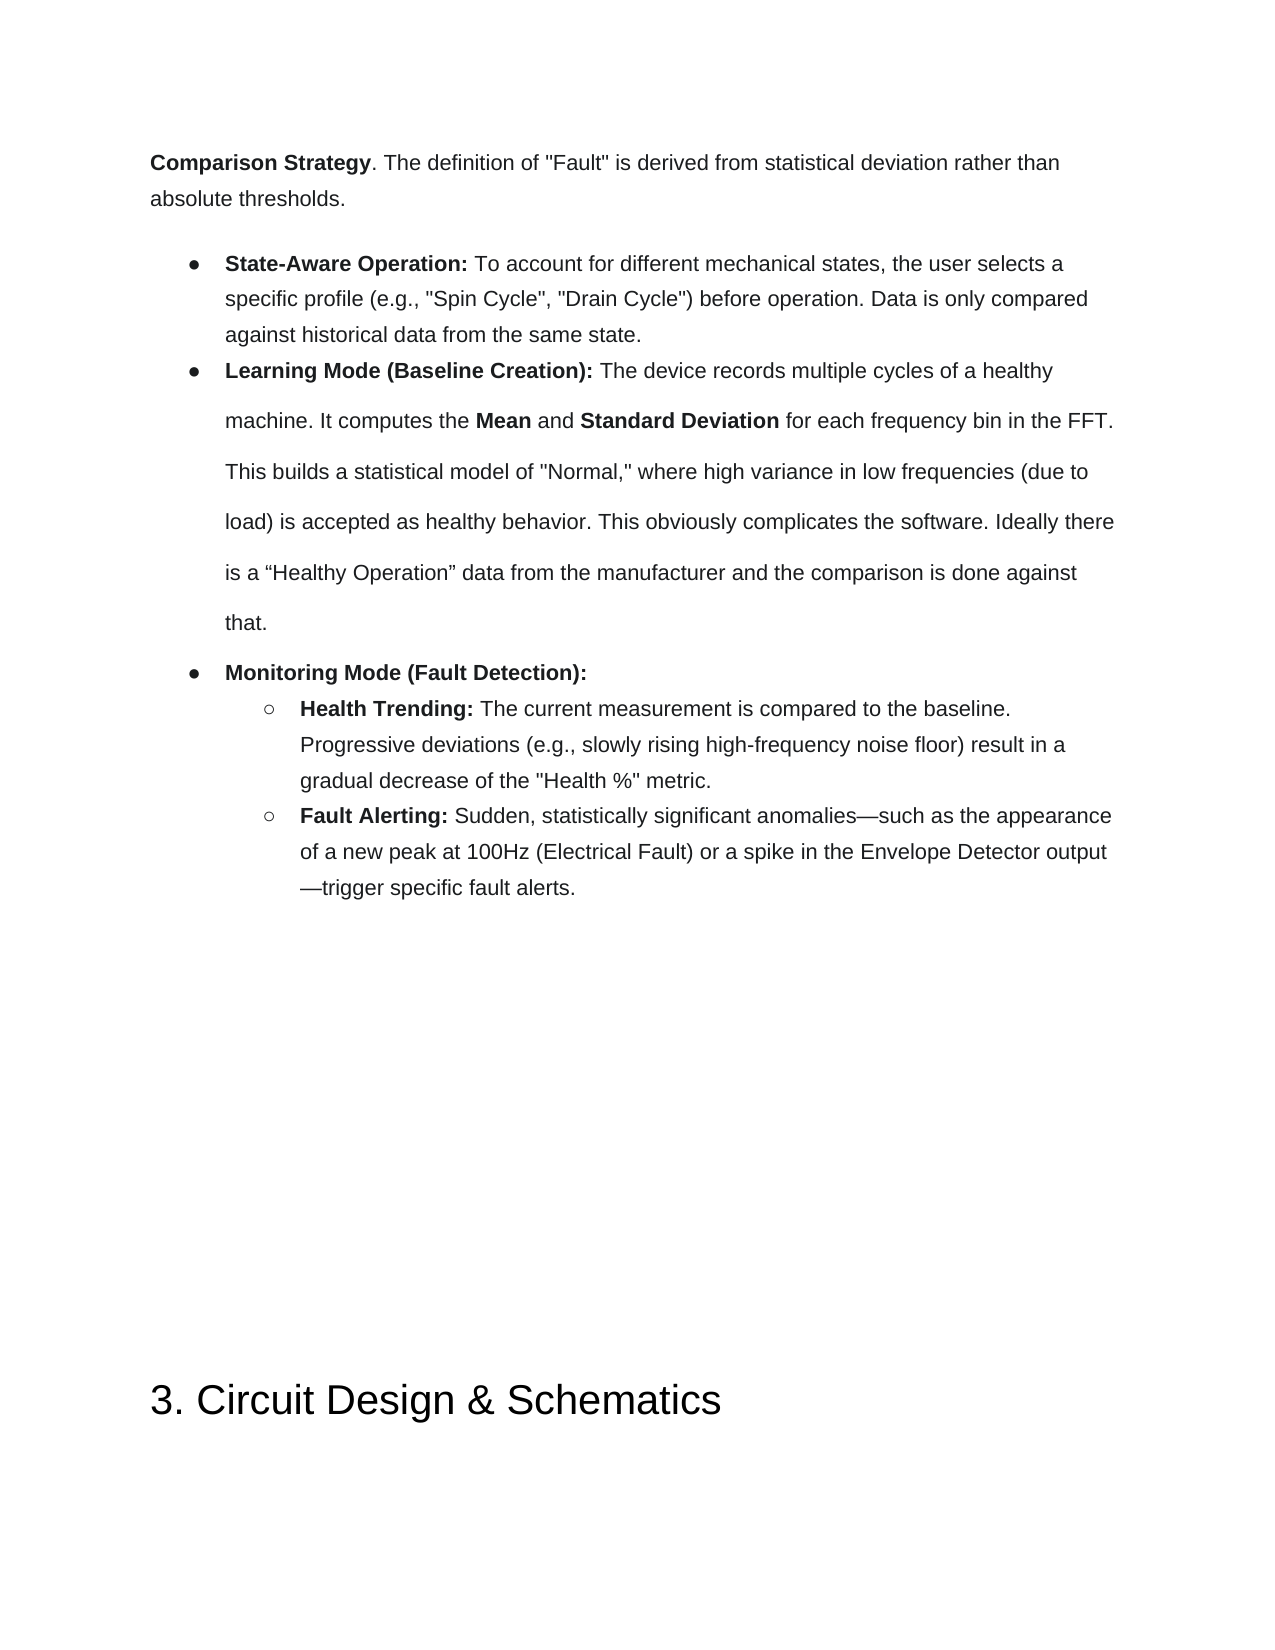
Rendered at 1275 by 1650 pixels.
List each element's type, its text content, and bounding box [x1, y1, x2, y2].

text Comparison Strategy. The definition of "Fault" is derived from statistical deviation rather than absolute thresholds. [150, 150, 1125, 211]
list Fault Alerting: Sudden, statistically significant anomalies—such as the appearance of a new peak at 100Hz (Electrical Fault) or a spike in the Envelope Detector output—trigger specific fault alerts. [262, 803, 1125, 900]
list Health Trending: The current measurement is compared to the baseline. Progressive deviations (e.g., slowly rising high-frequency noise floor) result in a gradual decrease of the "Health %" metric. [262, 696, 1125, 793]
list Learning Mode (Baseline Creation): The device records multiple cycles of a healthy machine. It computes the Mean and Standard Deviation for each frequency bin in the FFT. This builds a statistical model of "Normal," where high variance in low frequencies (due to load) is accepted as healthy behavior. This obviously complicates the software. Ideally there is a “Healthy Operation” data from the manufacturer and the comparison is done against that. [187, 358, 1125, 635]
subtitle 3. Circuit Design & Schematics [150, 1375, 1125, 1423]
list Monitoring Mode (Fault Detection): [187, 660, 1125, 686]
list State-Aware Operation: To account for different mechanical states, the user selects a specific profile (e.g., "Spin Cycle", "Drain Cycle") before operation. Data is only compared against historical data from the same state. [187, 251, 1125, 347]
